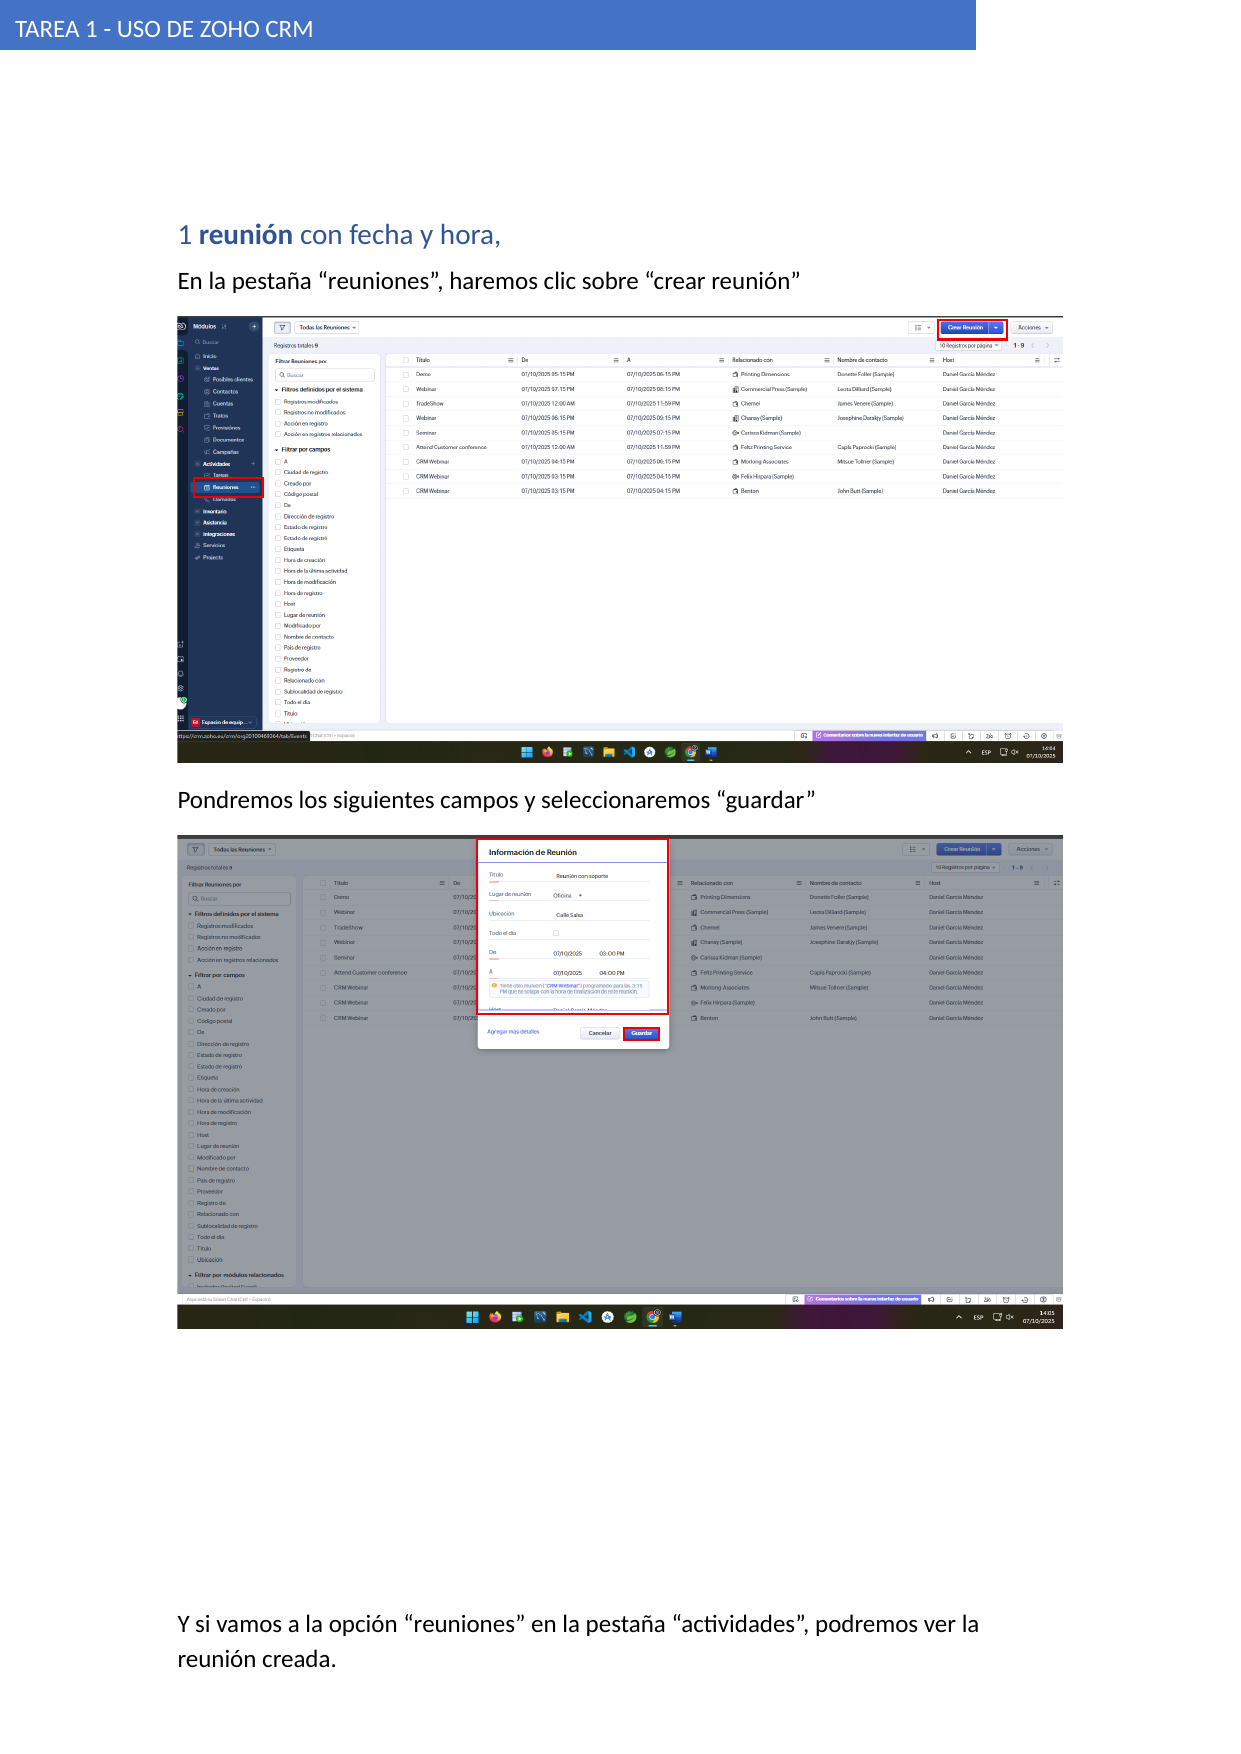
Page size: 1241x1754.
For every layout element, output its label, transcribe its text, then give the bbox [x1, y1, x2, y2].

subtitle 1 reunión con fecha y hora, [177, 216, 1063, 252]
text Y si vamos a la opción “reuniones” en la pestaña “actividades”, podremos ver la reunión creada. [177, 1608, 1063, 1674]
text Pondremos los siguientes campos y seleccionaremos “guardar” [177, 784, 1063, 814]
text En la pestaña “reuniones”, haremos clic sobre “crear reunión” [177, 265, 1063, 296]
